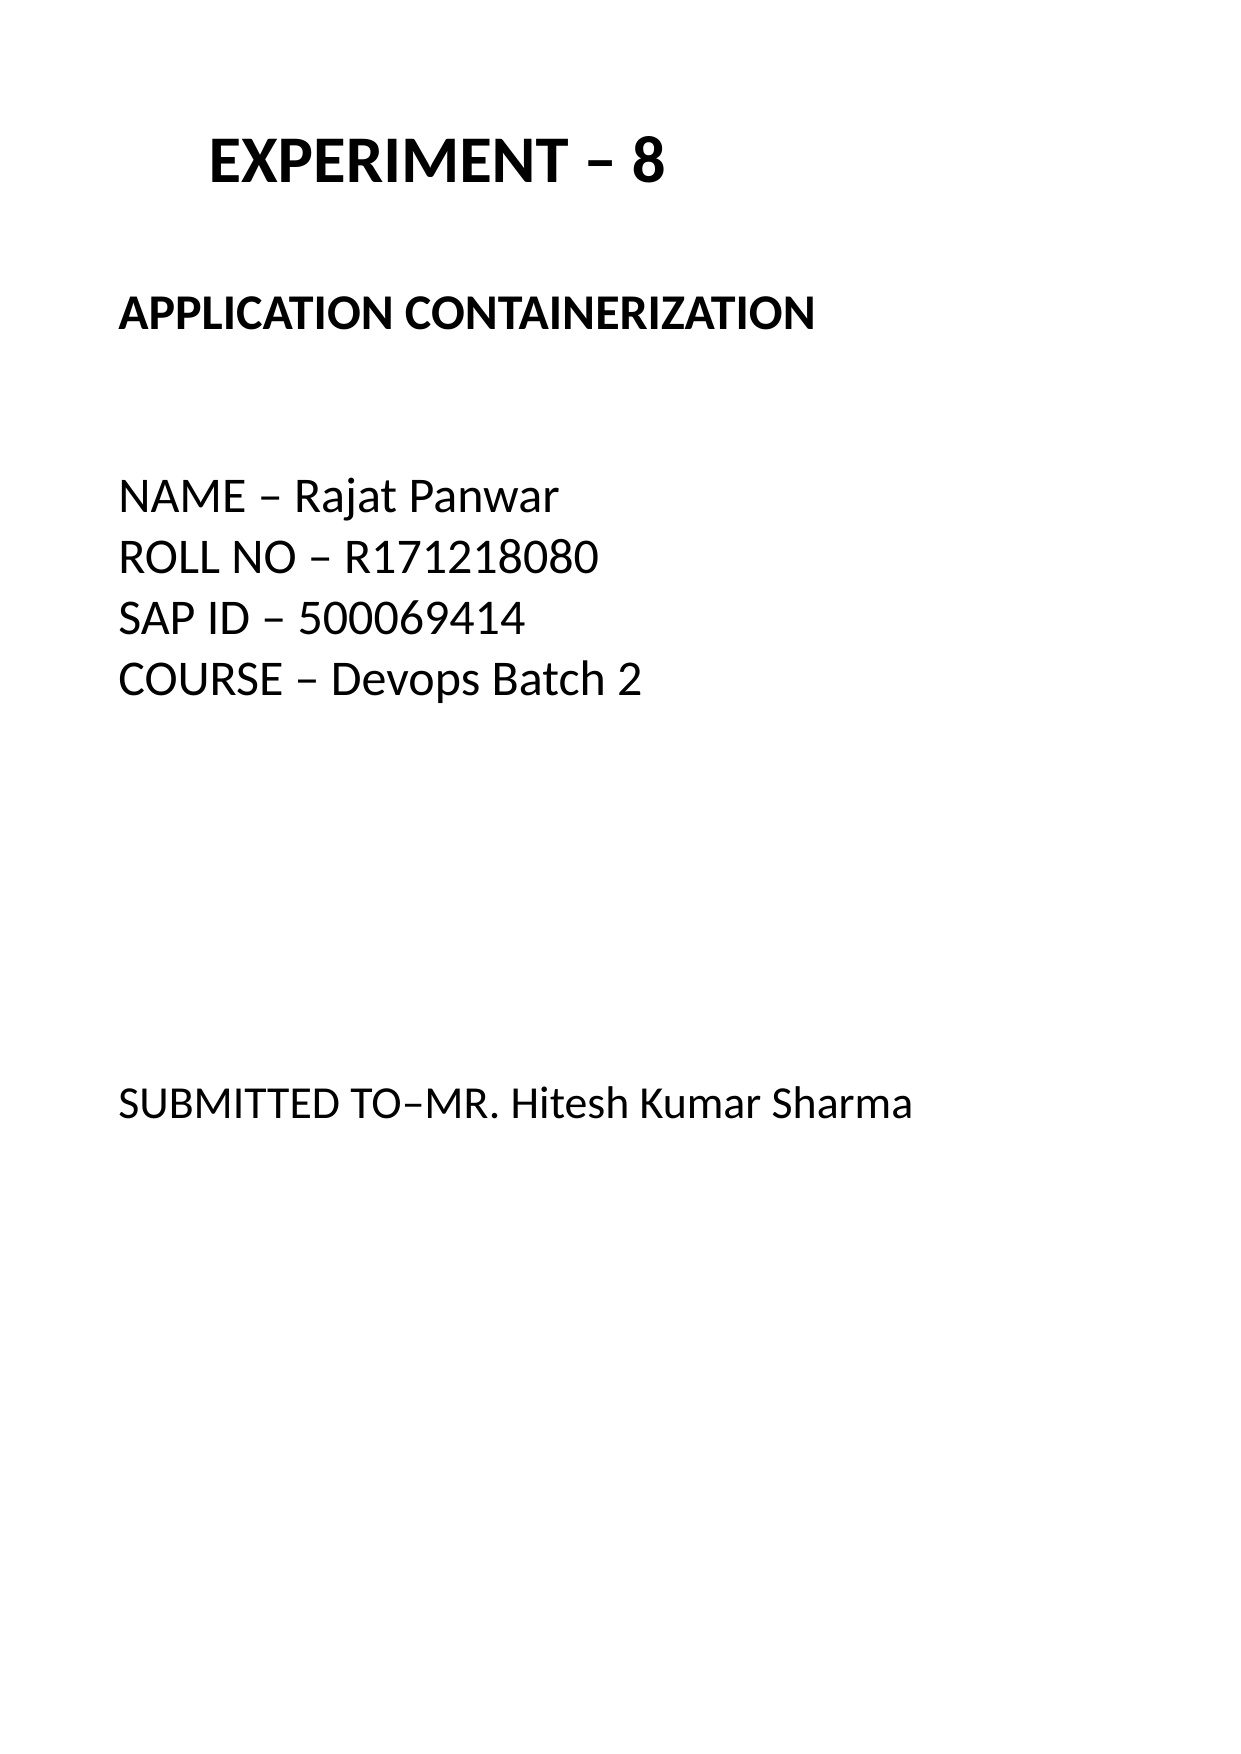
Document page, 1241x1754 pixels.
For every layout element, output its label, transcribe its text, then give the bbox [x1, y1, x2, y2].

text SUBMITTED TO–MR. Hitesh Kumar Sharma [118, 1074, 1122, 1130]
text NAME – Rajat Panwar [118, 464, 1122, 525]
text SAP ID – 500069414 [118, 586, 1122, 647]
text EXPERIMENT – 8 [118, 118, 1122, 199]
text COURSE – Devops Batch 2 [118, 647, 1122, 708]
text ROLL NO – R171218080 [118, 525, 1122, 586]
text APPLICATION CONTAINERIZATION [118, 281, 1122, 342]
